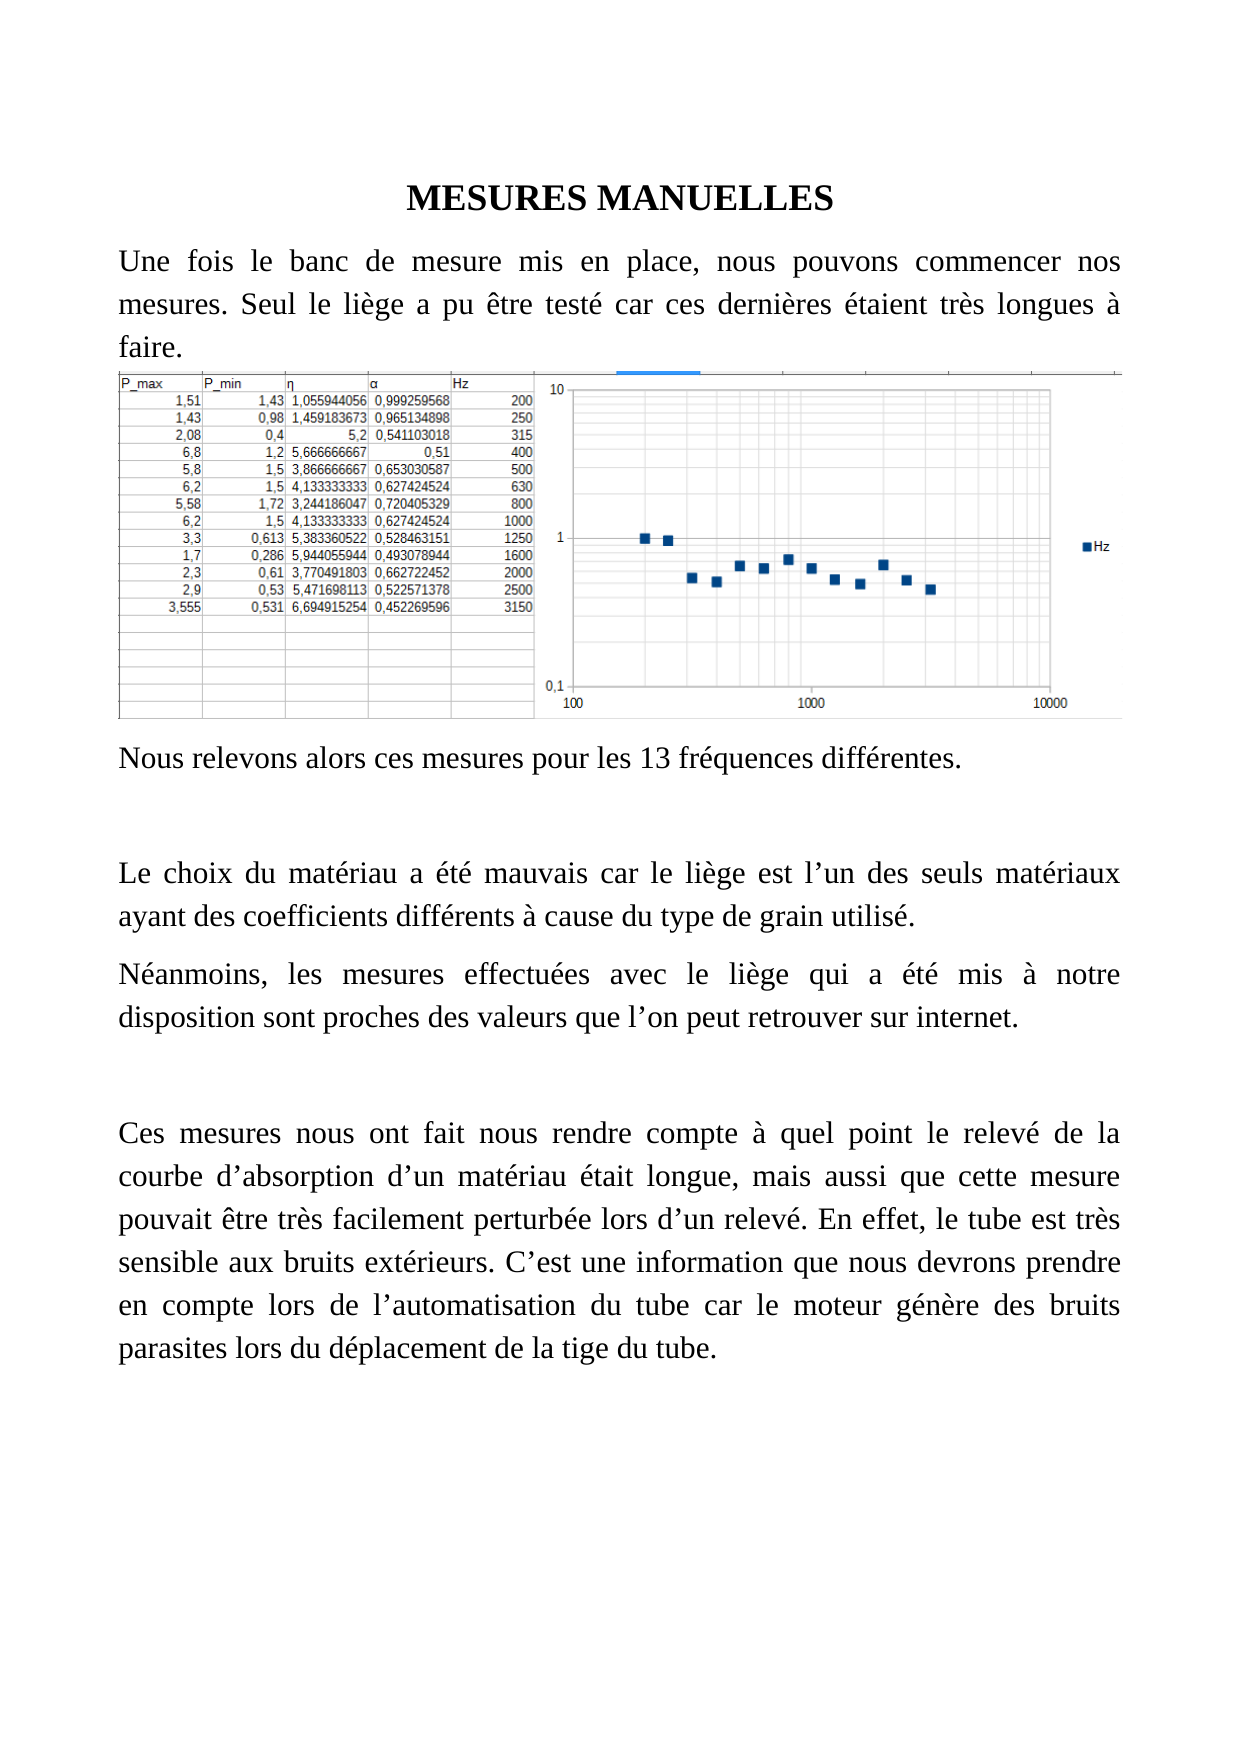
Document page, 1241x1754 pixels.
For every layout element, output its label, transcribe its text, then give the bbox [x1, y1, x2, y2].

picture [118, 371, 1123, 719]
text MESURES MANUELLES [118, 176, 1122, 219]
text Nous relevons alors ces mesures pour les 13 fréquences différentes. [118, 739, 1122, 775]
text Néanmoins, les mesures effectuées avec le liège qui a été mis à notre disposition sont proches des valeurs que l’on peut retrouver sur internet. [118, 955, 1122, 1034]
text Le choix du matériau a été mauvais car le liège est l’un des seuls matériaux ayant des coefficients différents à cause du type de grain utilisé. [118, 854, 1122, 934]
text Ces mesures nous ont fait nous rendre compte à quel point le relevé de la courbe d’absorption d’un matériau était longue, mais aussi que cette mesure pouvait être très facilement perturbée lors d’un relevé. En effet, le tube est très sensible aux bruits extérieurs. C’est une information que nous devrons prendre en compte lors de l’automatisation du tube car le moteur génère des bruits parasites lors du déplacement de la tige du tube. [118, 1114, 1122, 1366]
text Une fois le banc de mesure mis en place, nous pouvons commencer nos mesures. Seul le liège a pu être testé car ces dernières étaient très longues à faire. [118, 242, 1122, 371]
